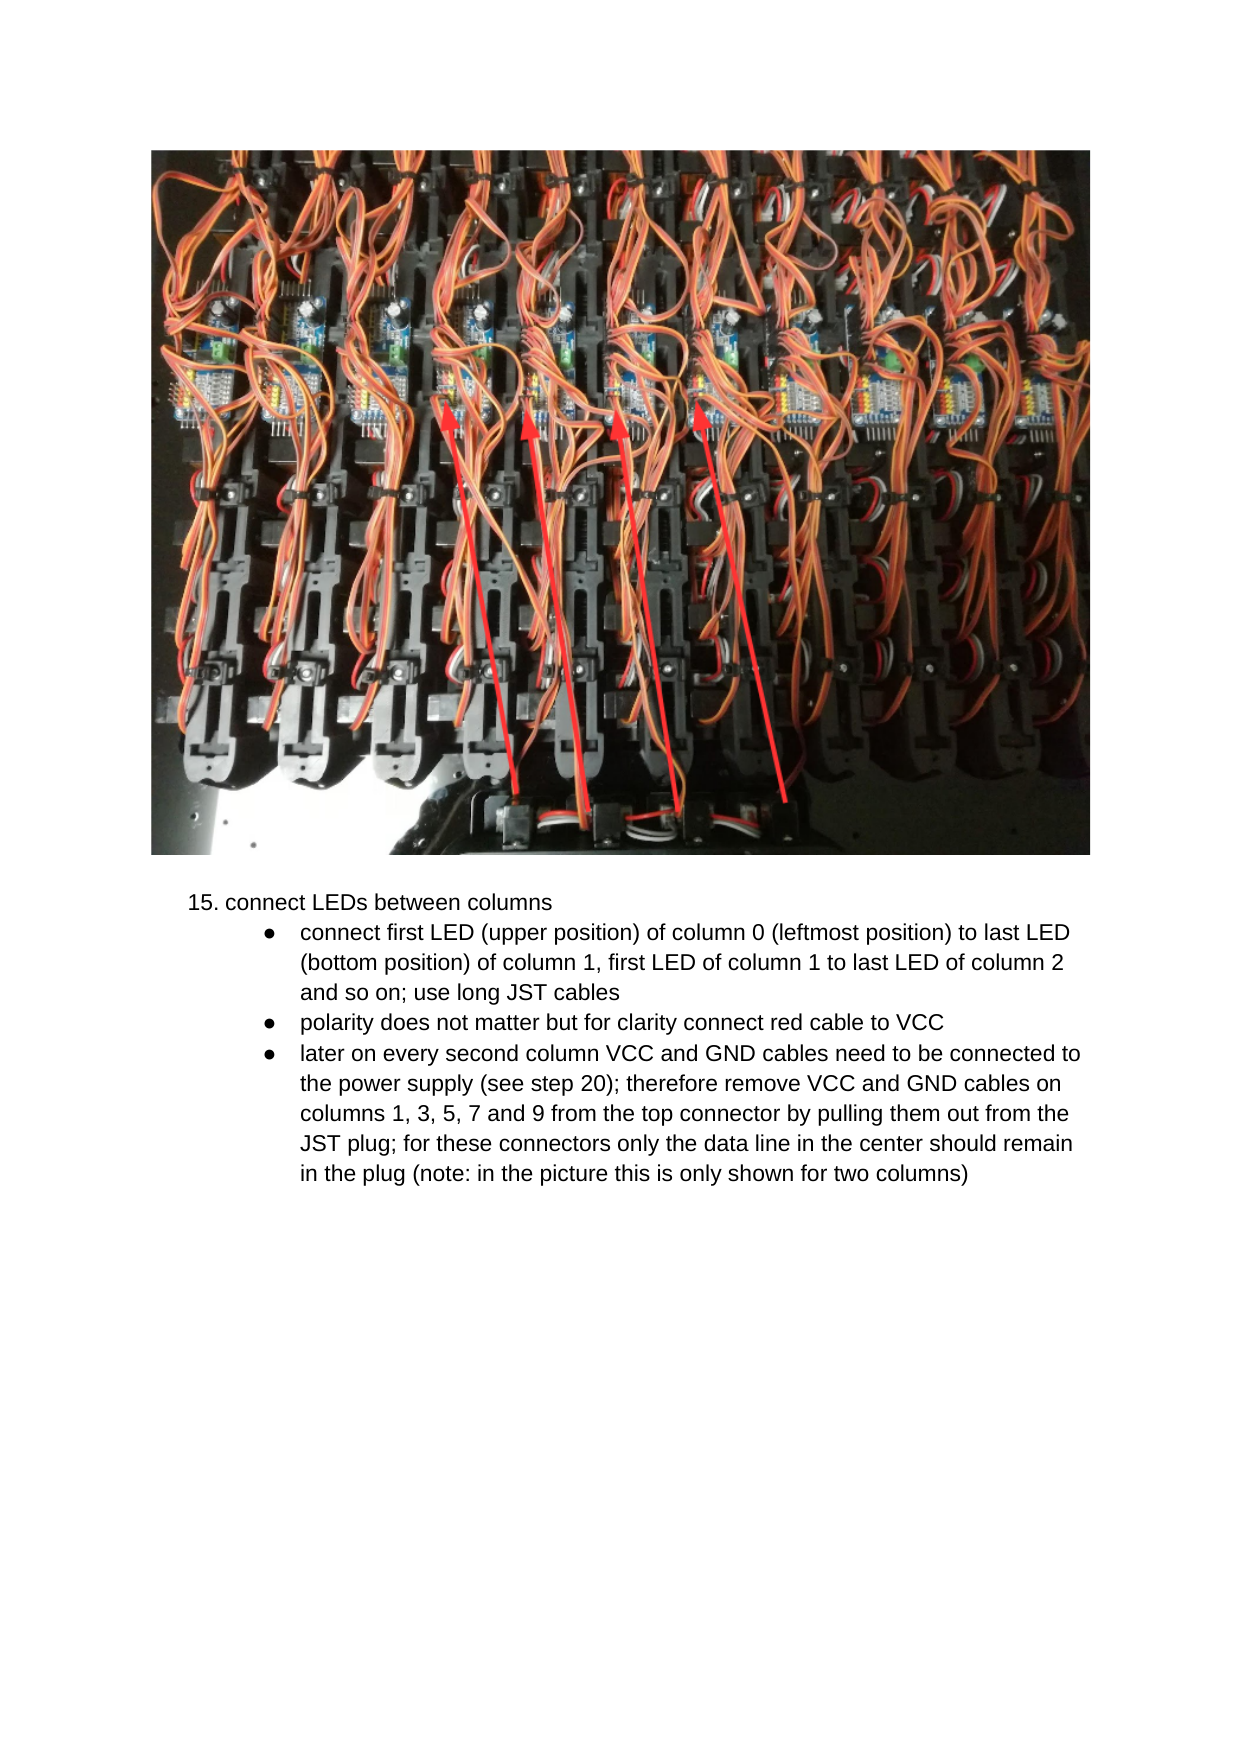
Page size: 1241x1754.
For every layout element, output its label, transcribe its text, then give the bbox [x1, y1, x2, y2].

list connect LEDs between columns [187, 888, 1090, 915]
list polarity does not matter but for clarity connect red cable to VCC [262, 1009, 1090, 1036]
list later on every second column VCC and GND cables need to be connected to the power supply (see step 20.); therefore remove VCC and GND cables on columns 1, 3, 5, 7 and 9 from the top connector by pulling them out from the JST plug; for these connectors only the data line in the center should remain in the plug (note: in the picture this is only shown for two columns) [262, 1039, 1090, 1187]
list connect first LED (upper position) of column 0 (leftmost position) to last LED (bottom position) of column 1, first LED of column 1 to last LED of column 2 and so on; use long JST cables [262, 919, 1090, 1006]
picture [150, 150, 1091, 855]
